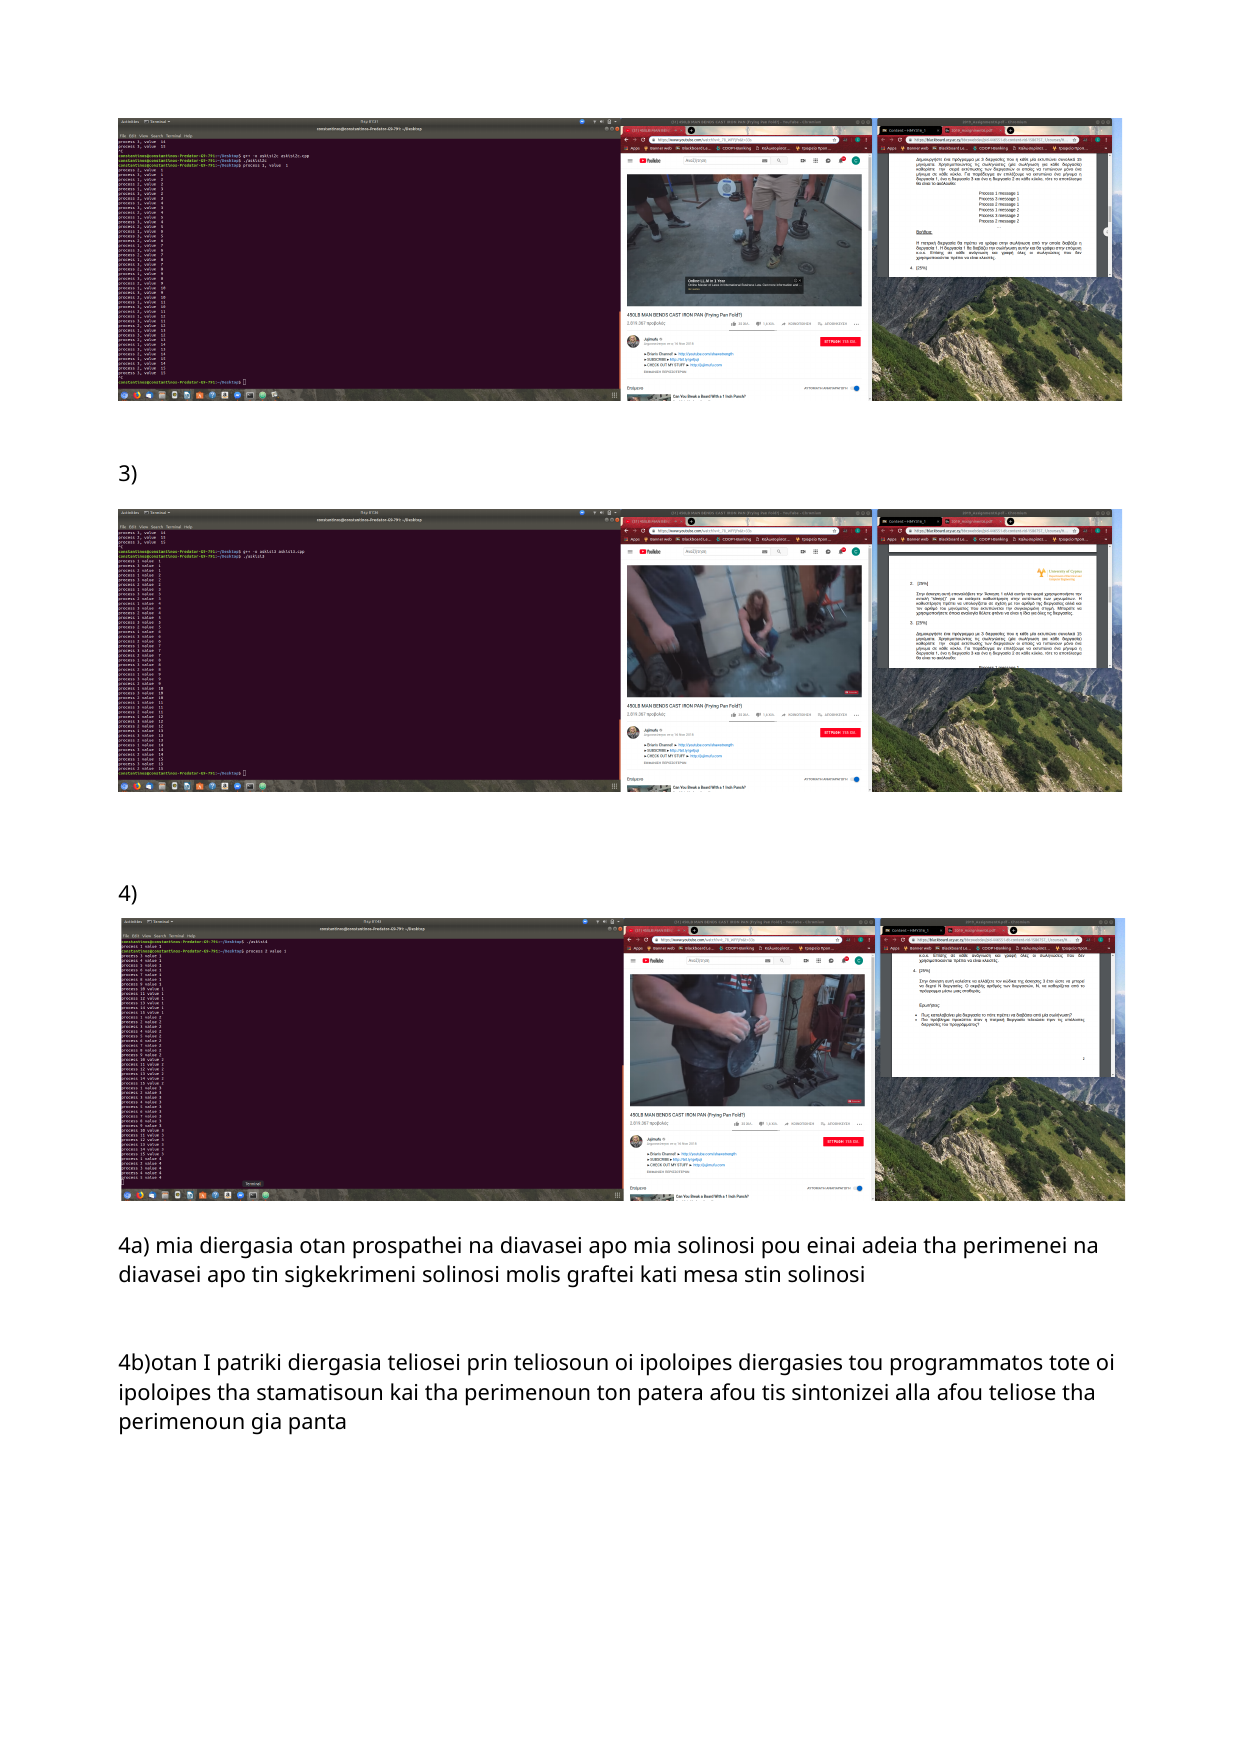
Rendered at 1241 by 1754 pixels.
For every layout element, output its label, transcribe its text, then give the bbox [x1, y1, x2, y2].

text 4a) mia diergasia otan prospathei na diavasei apo mia solinosi pou einai adeia tha perimenei na diavasei apo tin sigkekrimeni solinosi molis graftei kati mesa stin solinosi [118, 1230, 1122, 1289]
picture [118, 118, 1123, 401]
text 4b)otan I patriki diergasia teliosei prin teliosoun oi ipoloipes diergasies tou programmatos tote oi ipoloipes tha stamatisoun kai tha perimenoun ton patera afou tis sintonizei alla afou teliose tha perimenoun gia panta [118, 1347, 1122, 1436]
text 4) [118, 878, 1122, 908]
picture [121, 918, 1126, 1201]
picture [118, 509, 1123, 792]
text 3) [118, 458, 1122, 488]
